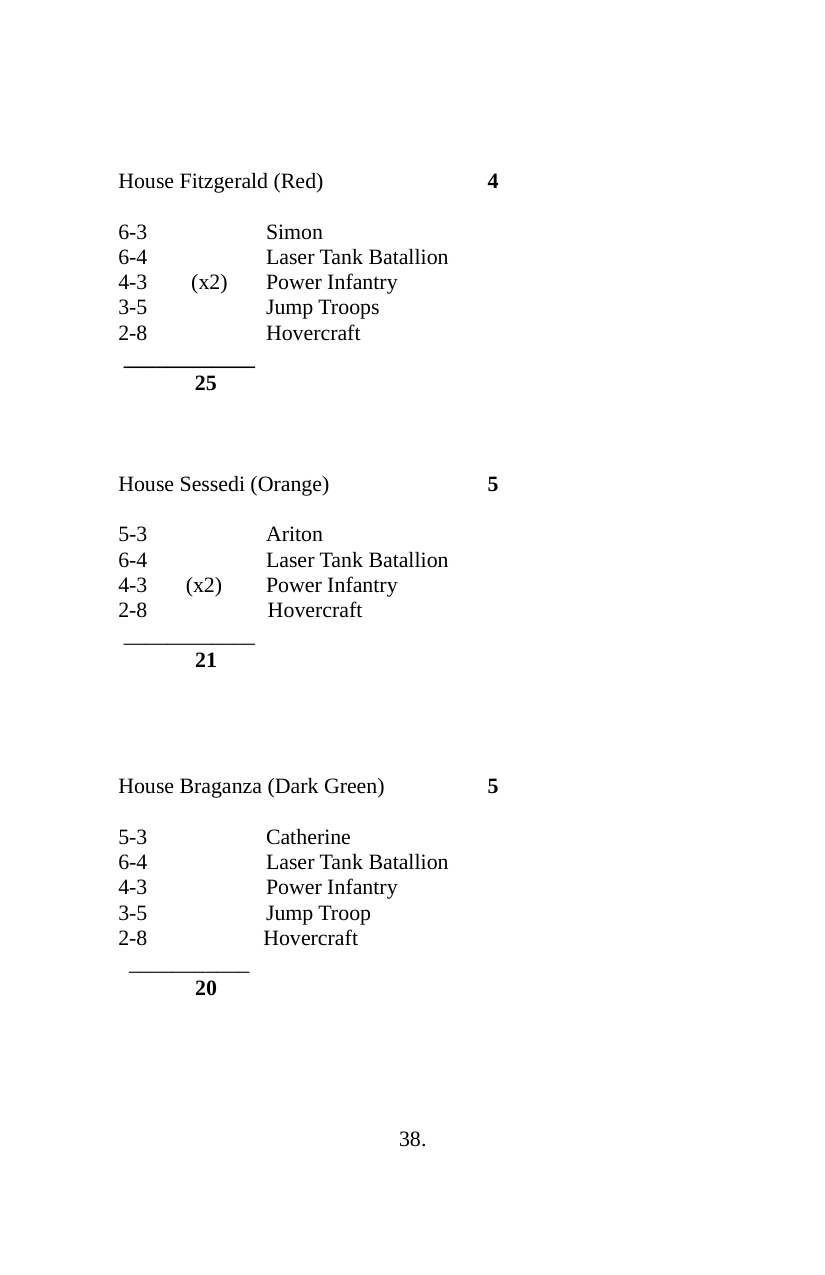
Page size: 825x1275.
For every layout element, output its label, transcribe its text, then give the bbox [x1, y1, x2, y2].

text ____________ [118, 345, 707, 370]
text 5-3 Catherine [118, 824, 707, 849]
text 6-4 Laser Tank Batallion [118, 849, 707, 874]
text 21 [118, 647, 707, 673]
text 6-4 Laser Tank Batallion [118, 244, 707, 269]
text House Sessedi (Orange) 5 [118, 471, 707, 496]
text 38. [118, 1126, 707, 1152]
text 4-3 (x2) Power Infantry [118, 269, 707, 294]
text 3-5 Jump Troops [118, 294, 707, 320]
text House Fitzgerald (Red) 4 [118, 168, 707, 194]
text 6-4 Laser Tank Batallion [118, 547, 707, 572]
text 20 [118, 975, 707, 1000]
text 3-5 Jump Troop [118, 899, 707, 925]
text ____________ [118, 622, 707, 647]
text 5-3 Ariton [118, 521, 707, 547]
text ___________ [118, 950, 707, 975]
text House Braganza (Dark Green) 5 [118, 773, 707, 799]
text 2-8 Hovercraft [118, 925, 707, 950]
text 25 [118, 370, 707, 395]
text 2-8 Hovercraft [118, 320, 707, 345]
text 4-3 Power Infantry [118, 874, 707, 899]
text 6-3 Simon [118, 219, 707, 244]
text 4-3 (x2) Power Infantry [118, 572, 707, 597]
text 2-8 Hovercraft [118, 597, 707, 622]
